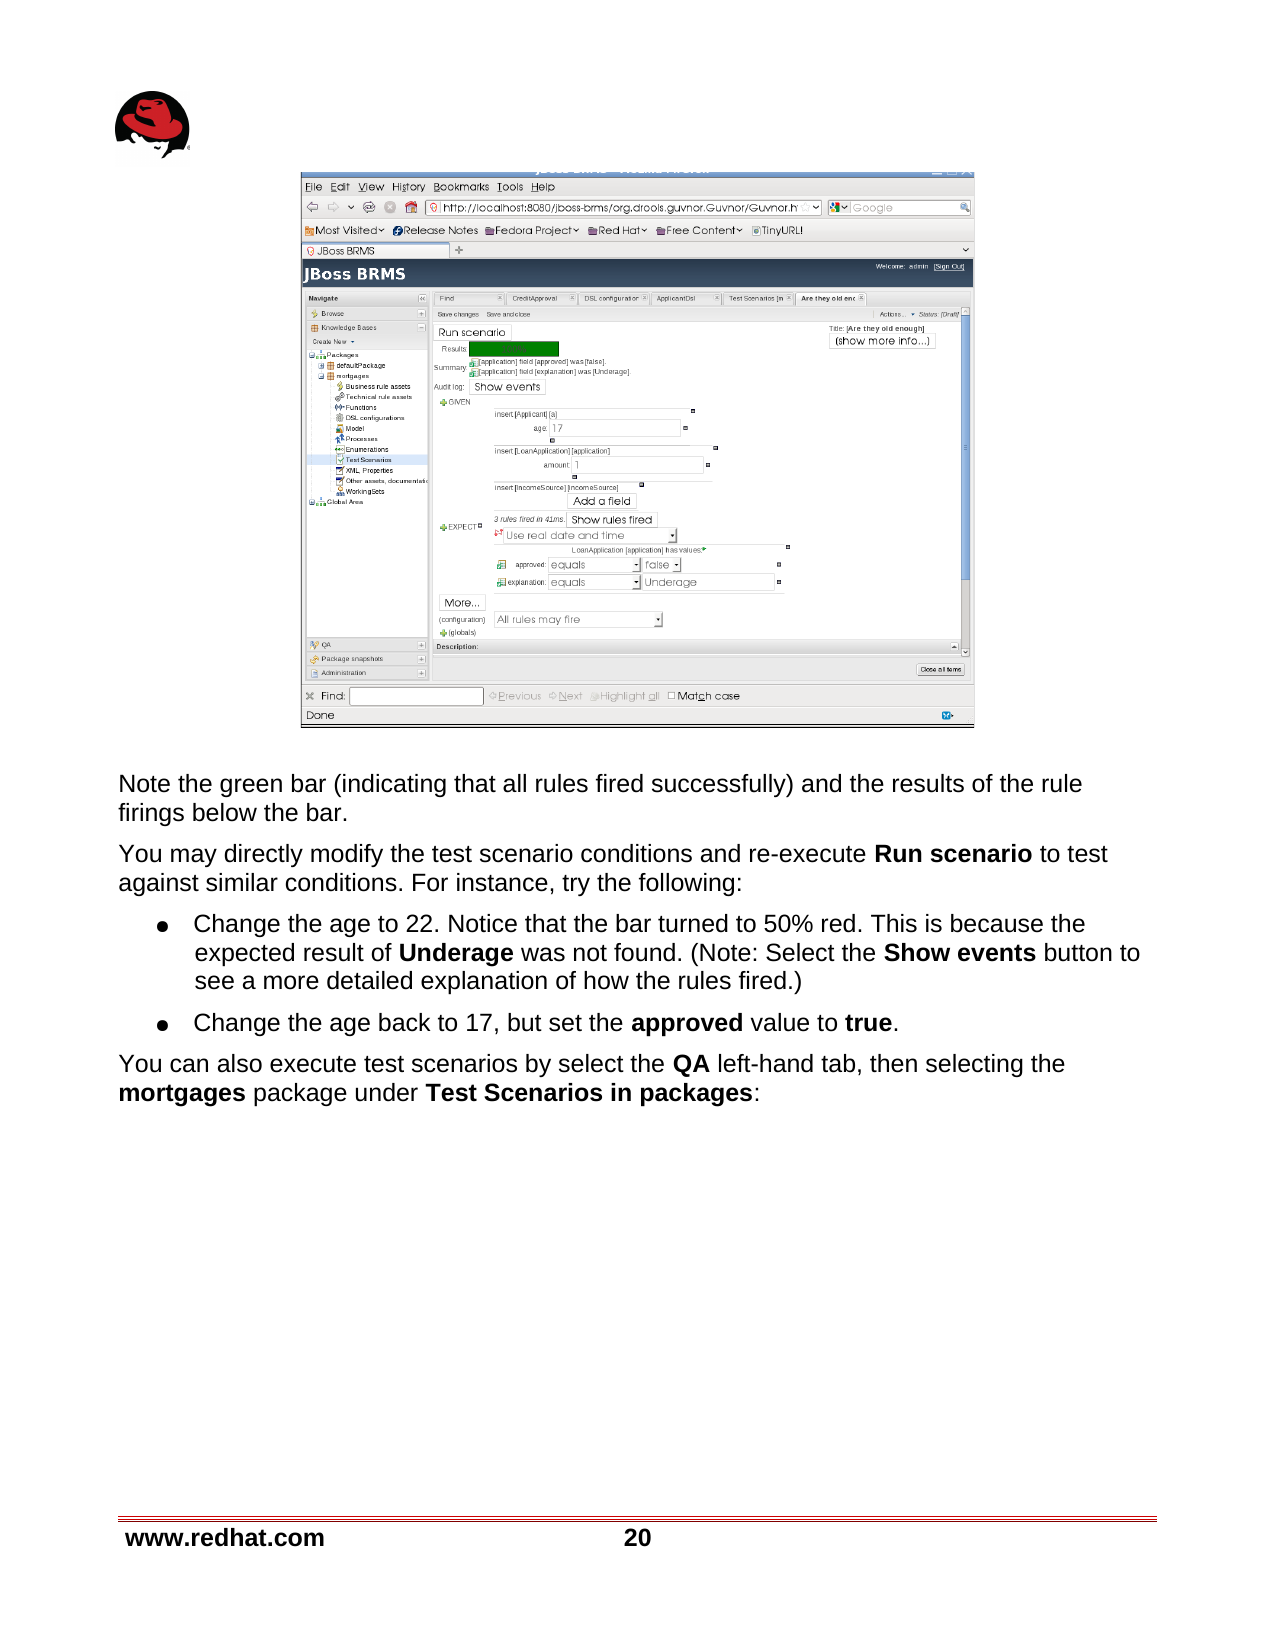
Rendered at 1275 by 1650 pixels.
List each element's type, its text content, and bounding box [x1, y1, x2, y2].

picture [300, 172, 975, 728]
list Change the age to 22. Notice that the bar turned to 50% red. This is because the expected result of Underage was not found. (Note: Select the Show events button to see a more detailed explanation of how the rules fired.) [155, 909, 1157, 995]
picture [115, 91, 190, 167]
text You can also execute test scenarios by select the QA left-hand tab, then selecting the mortgages package under Test Scenarios in packages: [118, 1049, 1157, 1106]
list Change the age back to 17, but set the approved value to true. [155, 1008, 1157, 1036]
text You may directly modify the test scenario conditions and re-execute Run scenario to test against similar conditions. For instance, try the following: [118, 839, 1157, 896]
text Note the green bar (indicating that all rules fired successfully) and the results of the rule firings below the bar. [118, 769, 1157, 826]
